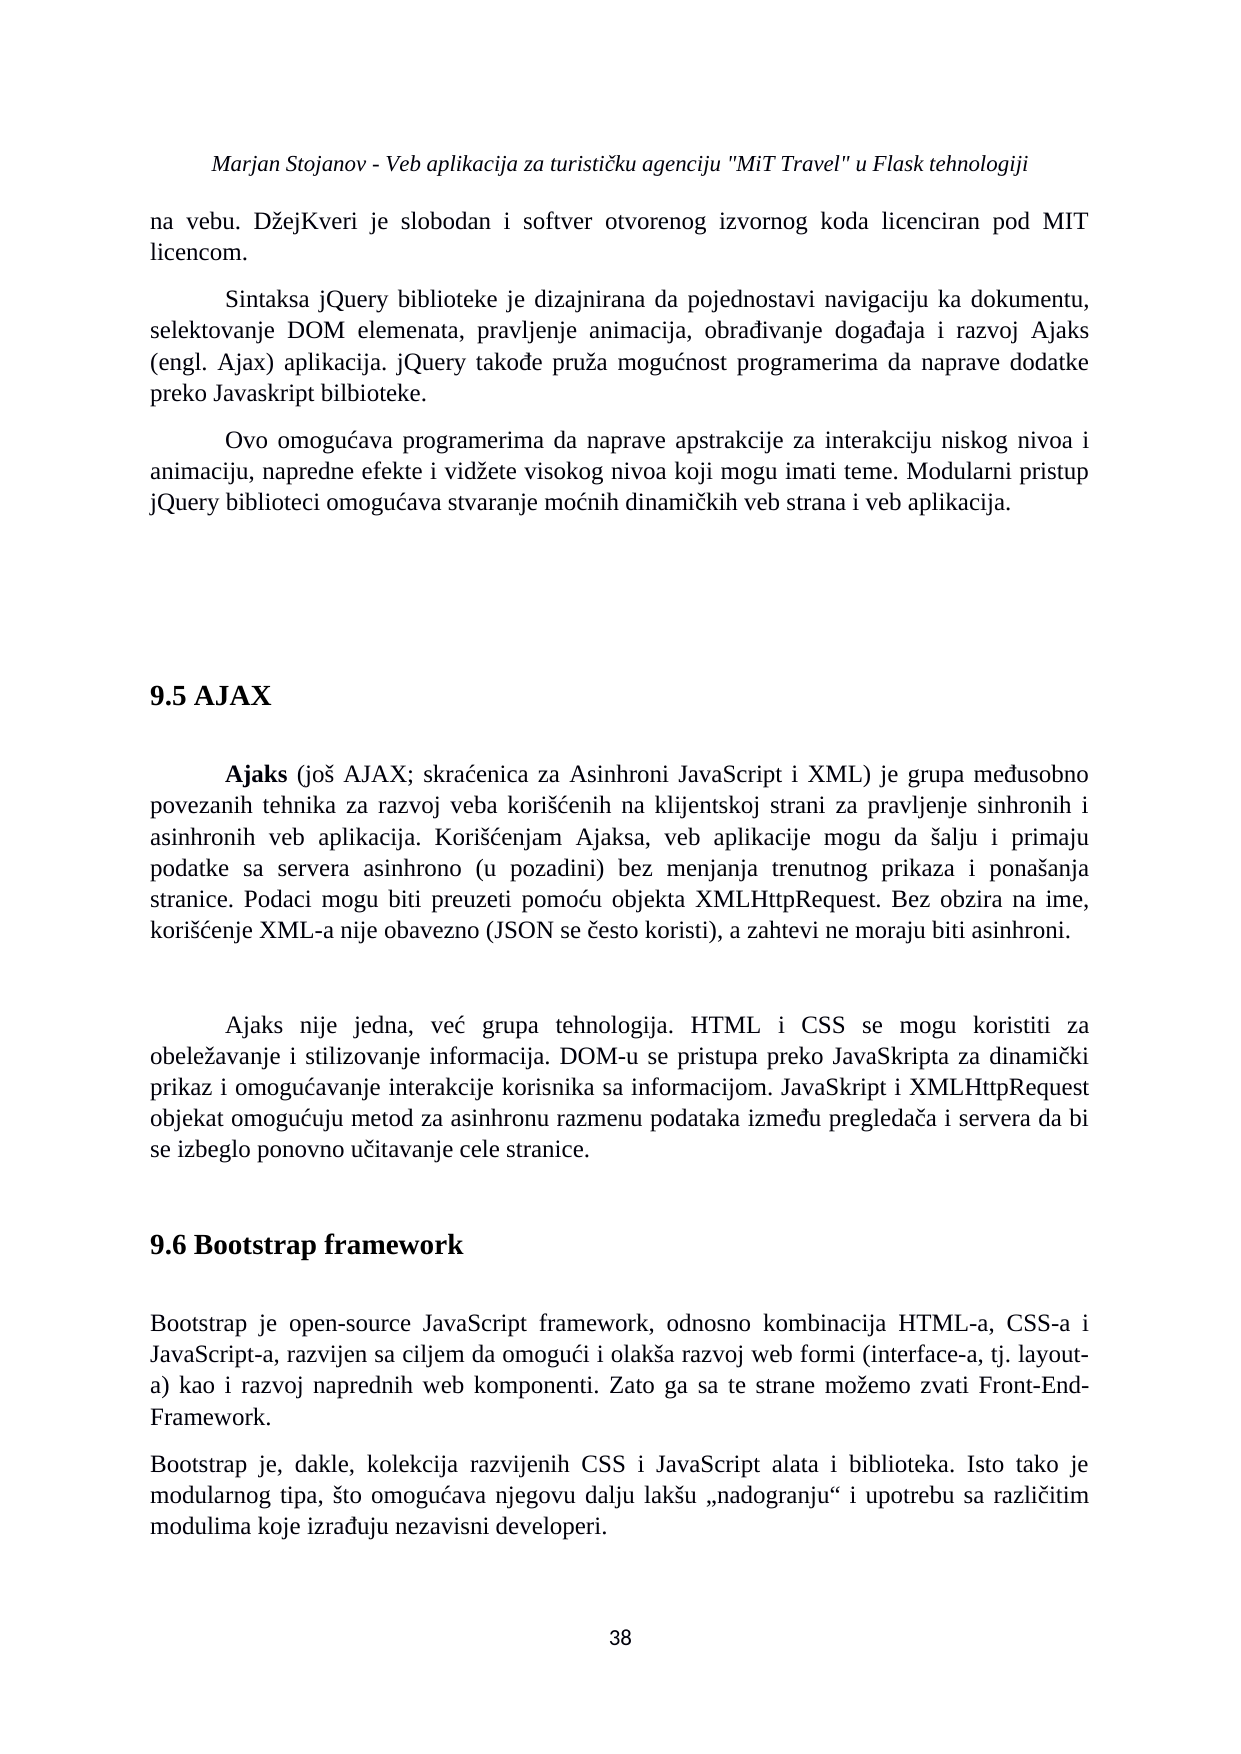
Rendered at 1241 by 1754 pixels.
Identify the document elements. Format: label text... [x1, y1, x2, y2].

text Ajaks nije jedna, već grupa tehnologija. HTML i CSS se mogu koristiti za obeležavanje i stilizovanje informacija. DOM-u se pristupa preko JavaSkripta za dinamički prikaz i omogućavanje interakcije korisnika sa informacijom. JavaSkript i XMLHttpRequest objekat omogućuju metod za asinhronu razmenu podataka između pregledača i servera da bi se izbeglo ponovno učitavanje cele stranice. [150, 1010, 1090, 1163]
text Bootstrap je open-source JavaScript framework, odnosno kombinacija HTML-a, CSS-a i JavaScript-a, razvijen sa ciljem da omogući i olakša razvoj web formi (interface-a, tj. layout-a) kao i razvoj naprednih web komponenti. Zato ga sa te strane možemo zvati Front-End-Framework. [150, 1308, 1090, 1430]
text Ajaks (još AJAX; skraćenica za Asinhroni JavaScript i XML) je grupa međusobno povezanih tehnika za razvoj veba korišćenih na klijentskoj strani za pravljenje sinhronih i asinhronih veb aplikacija. Korišćenjam Ajaksa, veb aplikacije mogu da šalju i primaju podatke sa servera asinhrono (u pozadini) bez menjanja trenutnog prikaza i ponašanja stranice. Podaci mogu biti preuzeti pomoću objekta XMLHttpRequest. Bez obzira na ime, korišćenje XML-a nije obavezno (JSON se često koristi), a zahtevi ne moraju biti asinhroni. [150, 759, 1090, 943]
subtitle 9.5 AJAX [150, 678, 1090, 712]
text Bootstrap je, dakle, kolekcija razvijenih CSS i JavaScript alata i biblioteka. Isto tako je modularnog tipa, što omogućava njegovu dalju lakšu „nadogranju“ i upotrebu sa različitim modulima koje izrađuju nezavisni developeri. [150, 1449, 1090, 1540]
text Sintaksa jQuery biblioteke je dizajnirana da pojednostavi navigaciju ka dokumentu, selektovanje DOM elemenata, pravljenje animacija, obrađivanje događaja i razvoj Ajaks (engl. Ajax) aplikacija. jQuery takođe pruža mogućnost programerima da naprave dodatke preko Javaskript bilbioteke. [150, 284, 1090, 406]
text na vebu. DžejKveri je slobodan i softver otvorenog izvornog koda licenciran pod MIT licencom. [150, 206, 1090, 266]
subtitle 9.6 Bootstrap framework [150, 1227, 1090, 1261]
text Ovo omogućava programerima da naprave apstrakcije za interakciju niskog nivoa i animaciju, napredne efekte i vidžete visokog nivoa koji mogu imati teme. Modularni pristup jQuery biblioteci omogućava stvaranje moćnih dinamičkih veb strana i veb aplikacija. [150, 425, 1090, 516]
